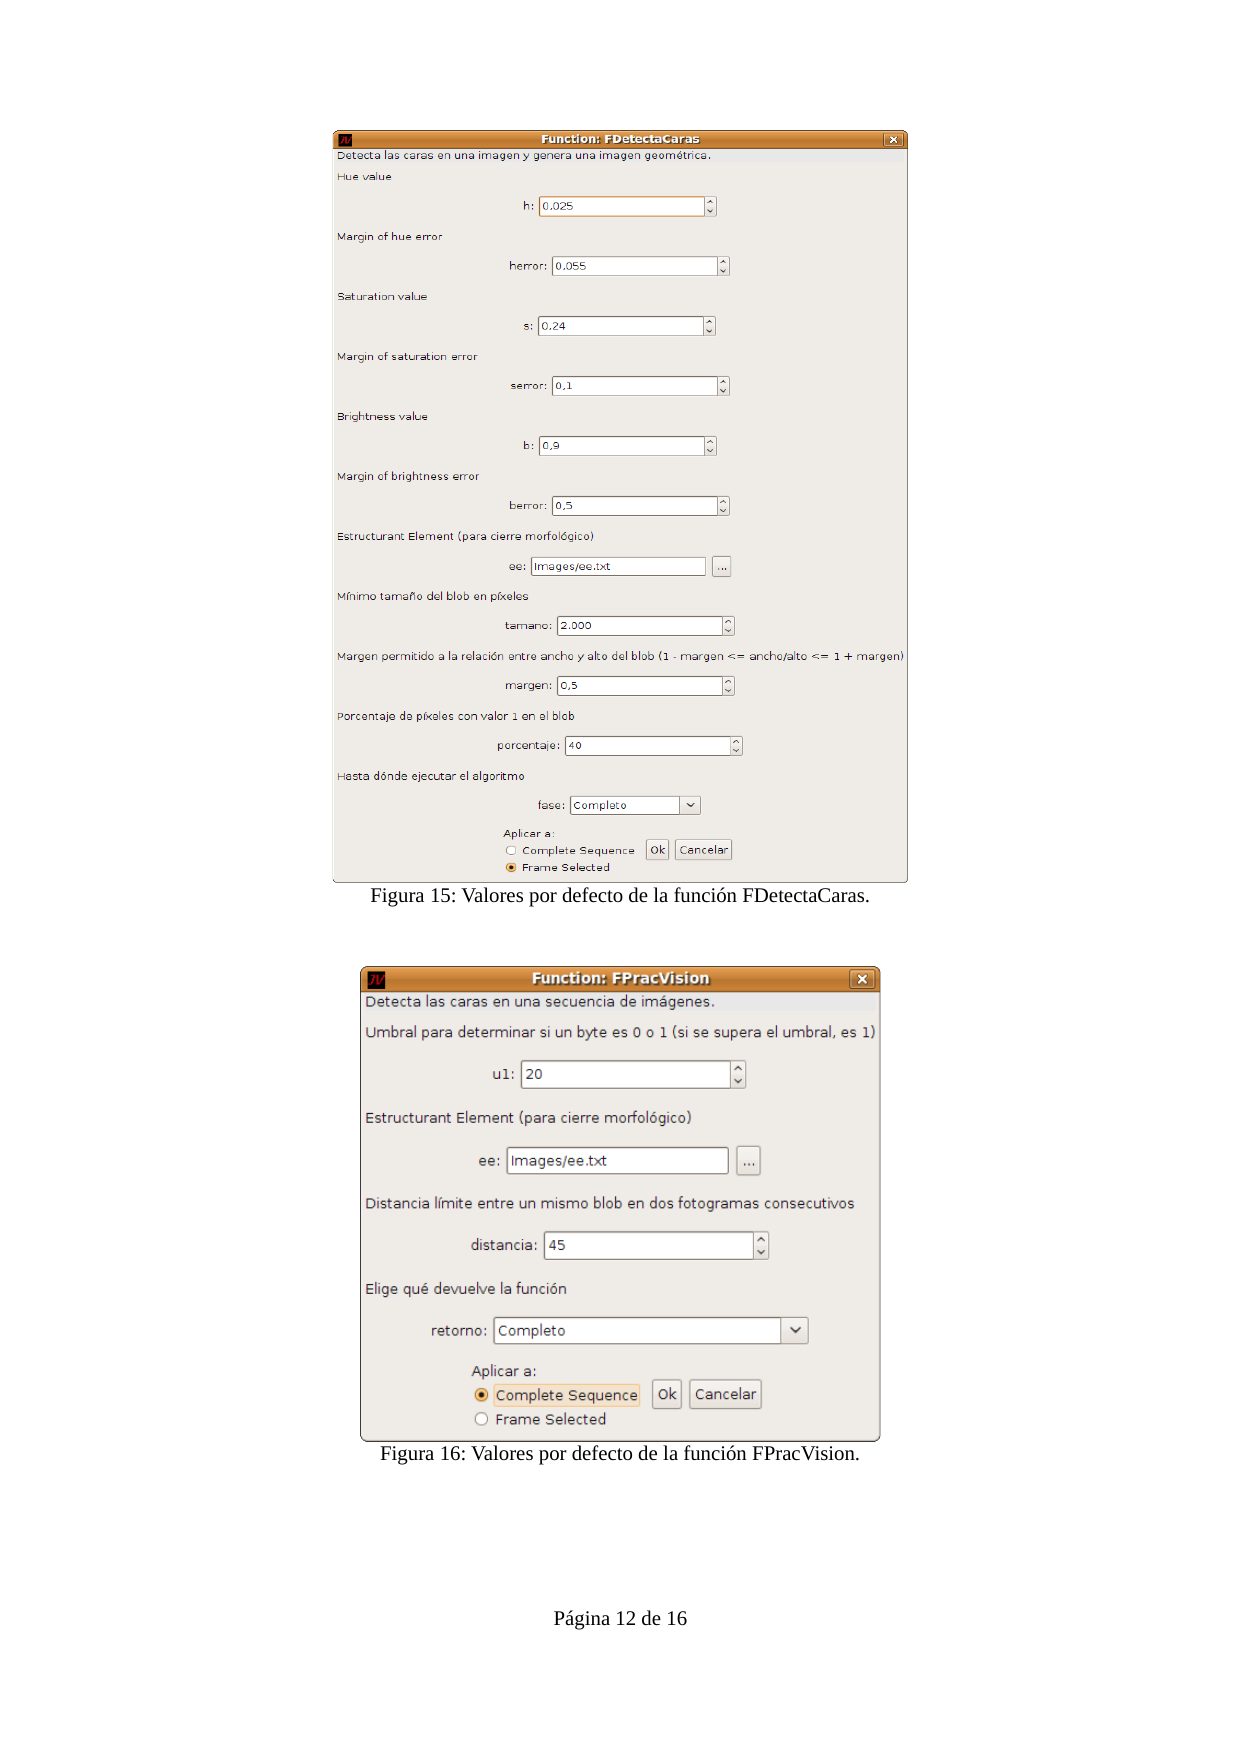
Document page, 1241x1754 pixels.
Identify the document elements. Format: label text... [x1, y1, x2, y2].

picture [332, 130, 908, 883]
text Figura 15: Valores por defecto de la función FDetectaCaras. [333, 883, 908, 907]
text Figura 16: Valores por defecto de la función FPracVision. [360, 1442, 880, 1465]
picture [360, 966, 881, 1442]
